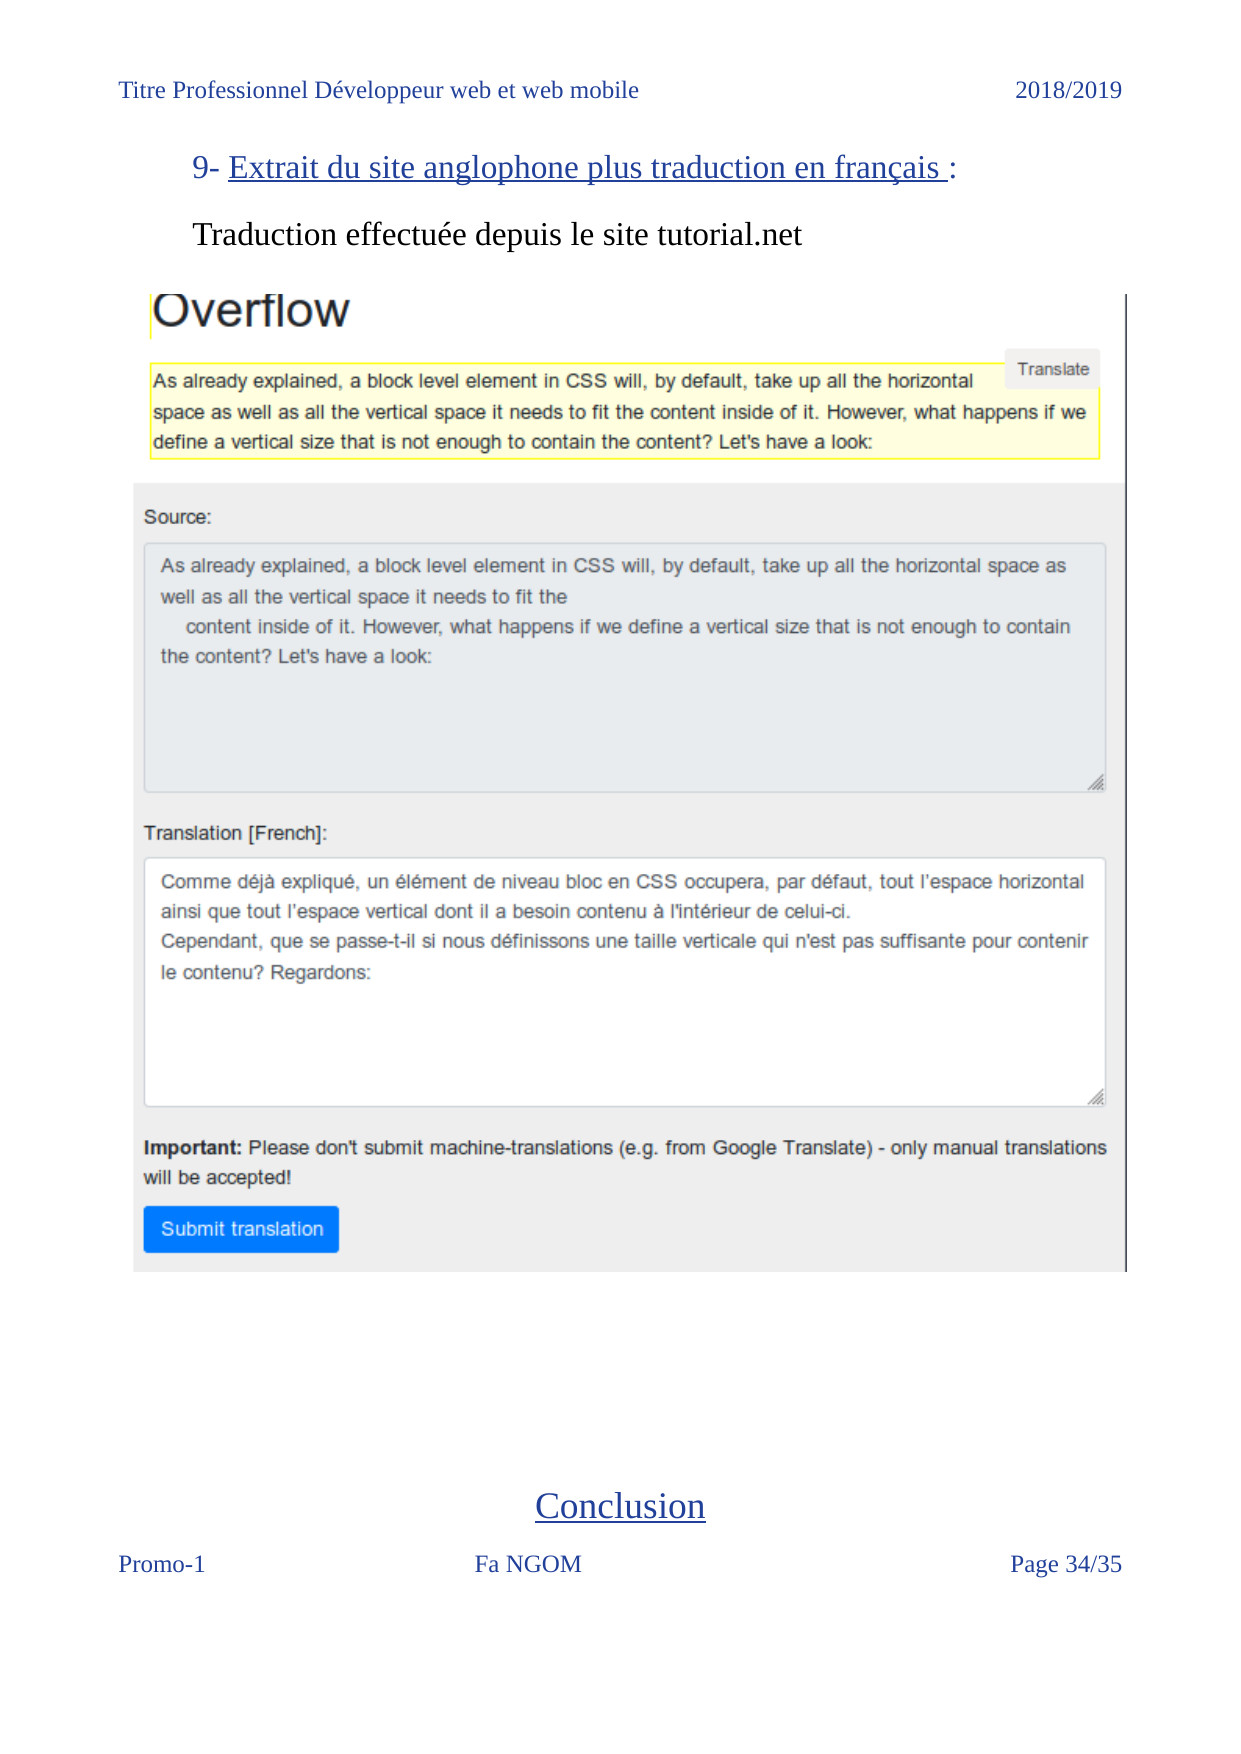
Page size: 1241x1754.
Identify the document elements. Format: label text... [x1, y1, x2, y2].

picture [133, 294, 1127, 1272]
text Traduction effectuée depuis le site tutorial.net [118, 214, 1122, 252]
text 9- Extrait du site anglophone plus traduction en français : [118, 147, 1122, 185]
text Conclusion [118, 1484, 1122, 1527]
